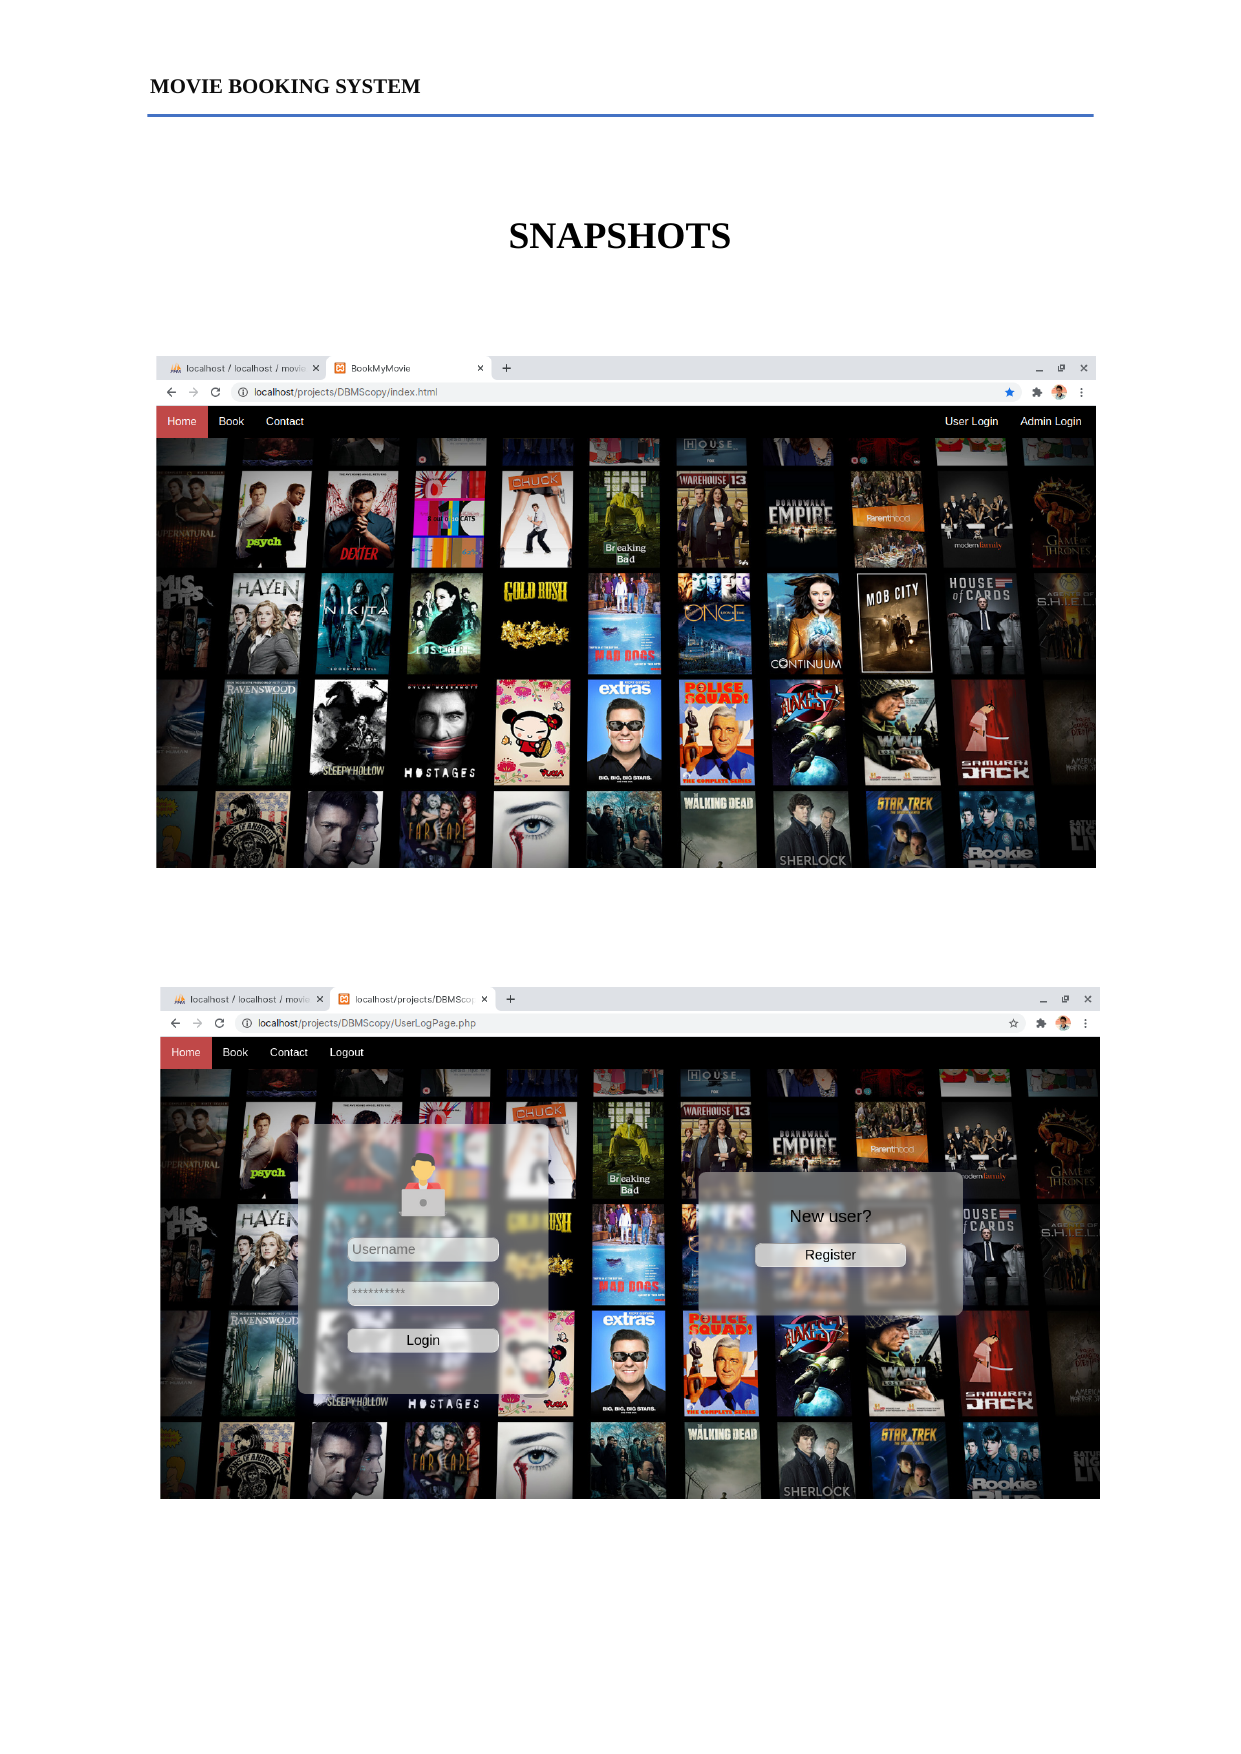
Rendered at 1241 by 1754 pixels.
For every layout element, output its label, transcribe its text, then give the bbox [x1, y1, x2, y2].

text SNAPSHOTS [150, 213, 1089, 257]
picture [156, 356, 1096, 868]
picture [160, 987, 1100, 1499]
